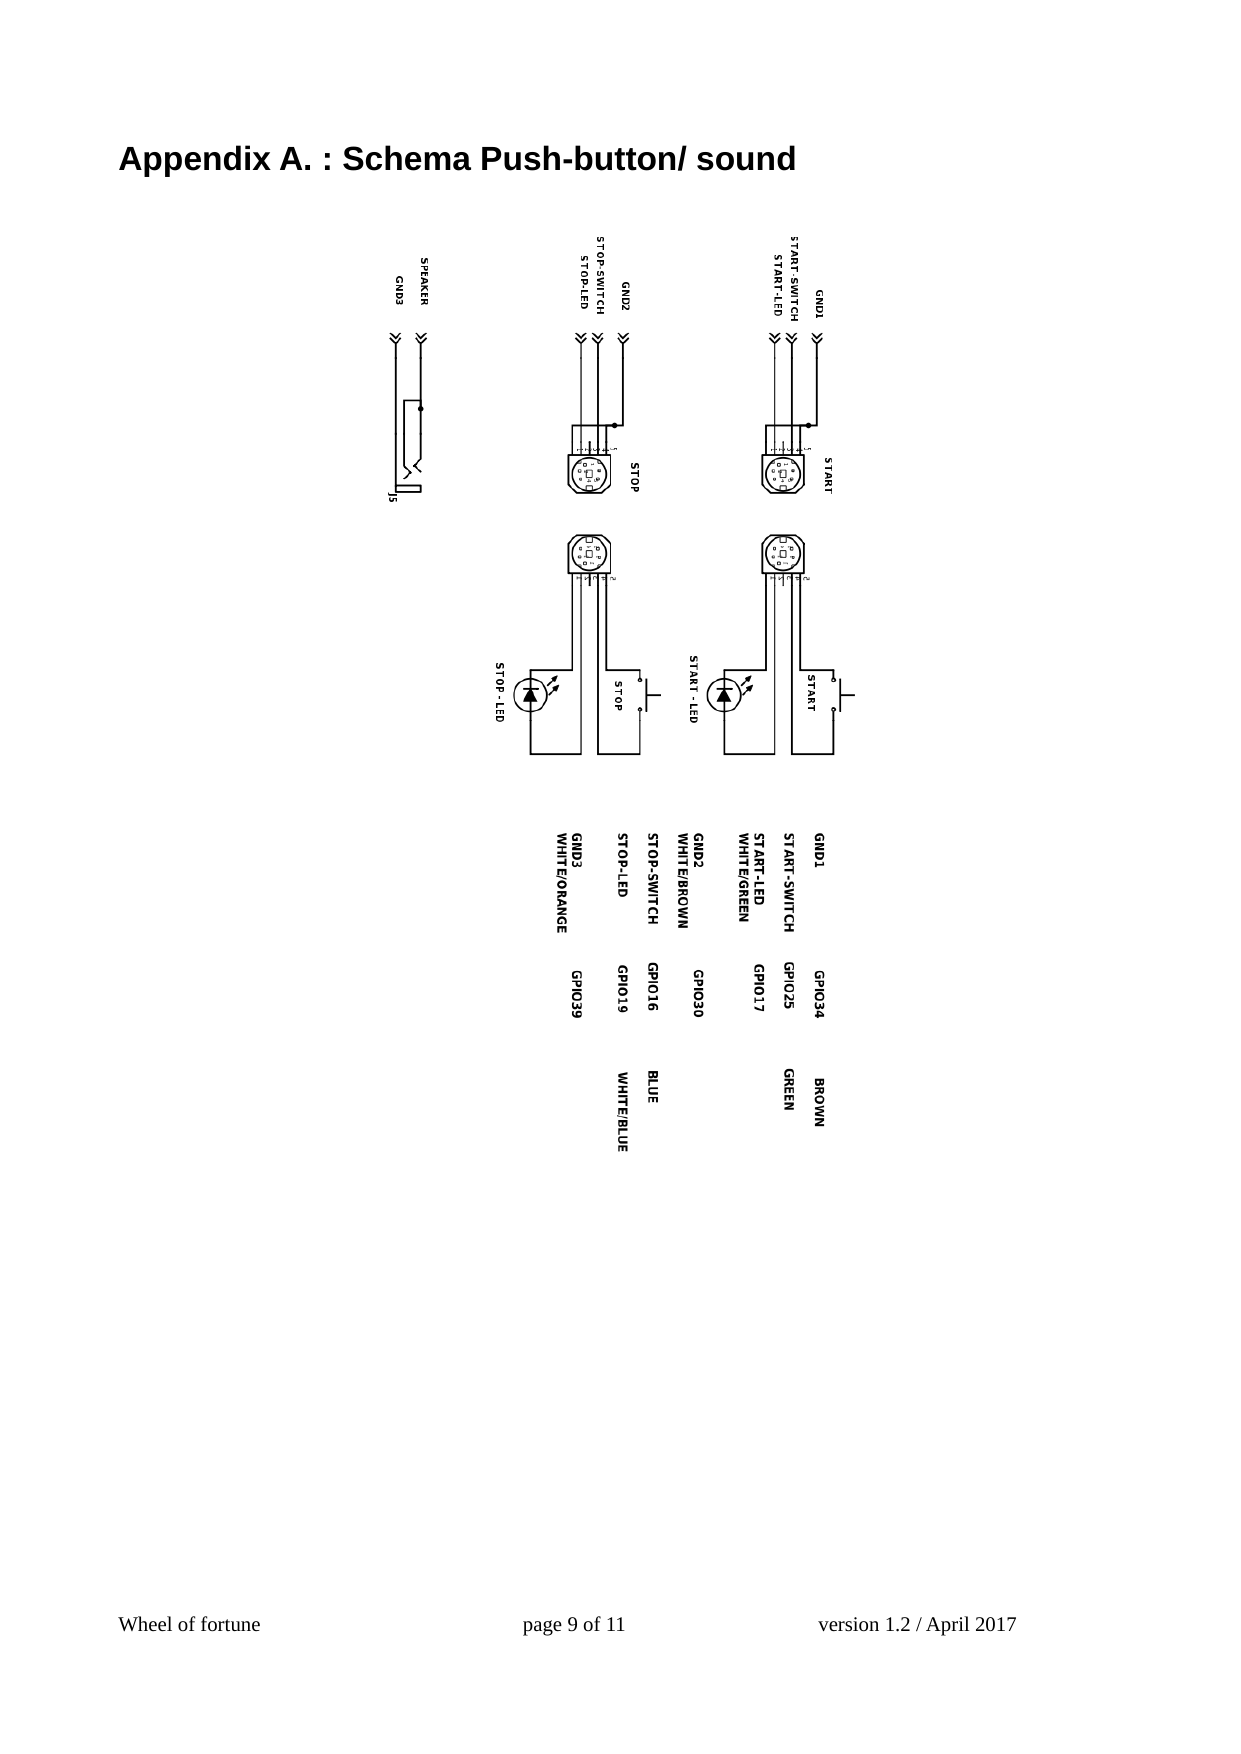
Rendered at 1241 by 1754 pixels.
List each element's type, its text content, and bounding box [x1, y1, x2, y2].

picture [360, 218, 880, 1223]
subtitle Appendix A. : Schema Push-button/ sound [118, 139, 1122, 178]
